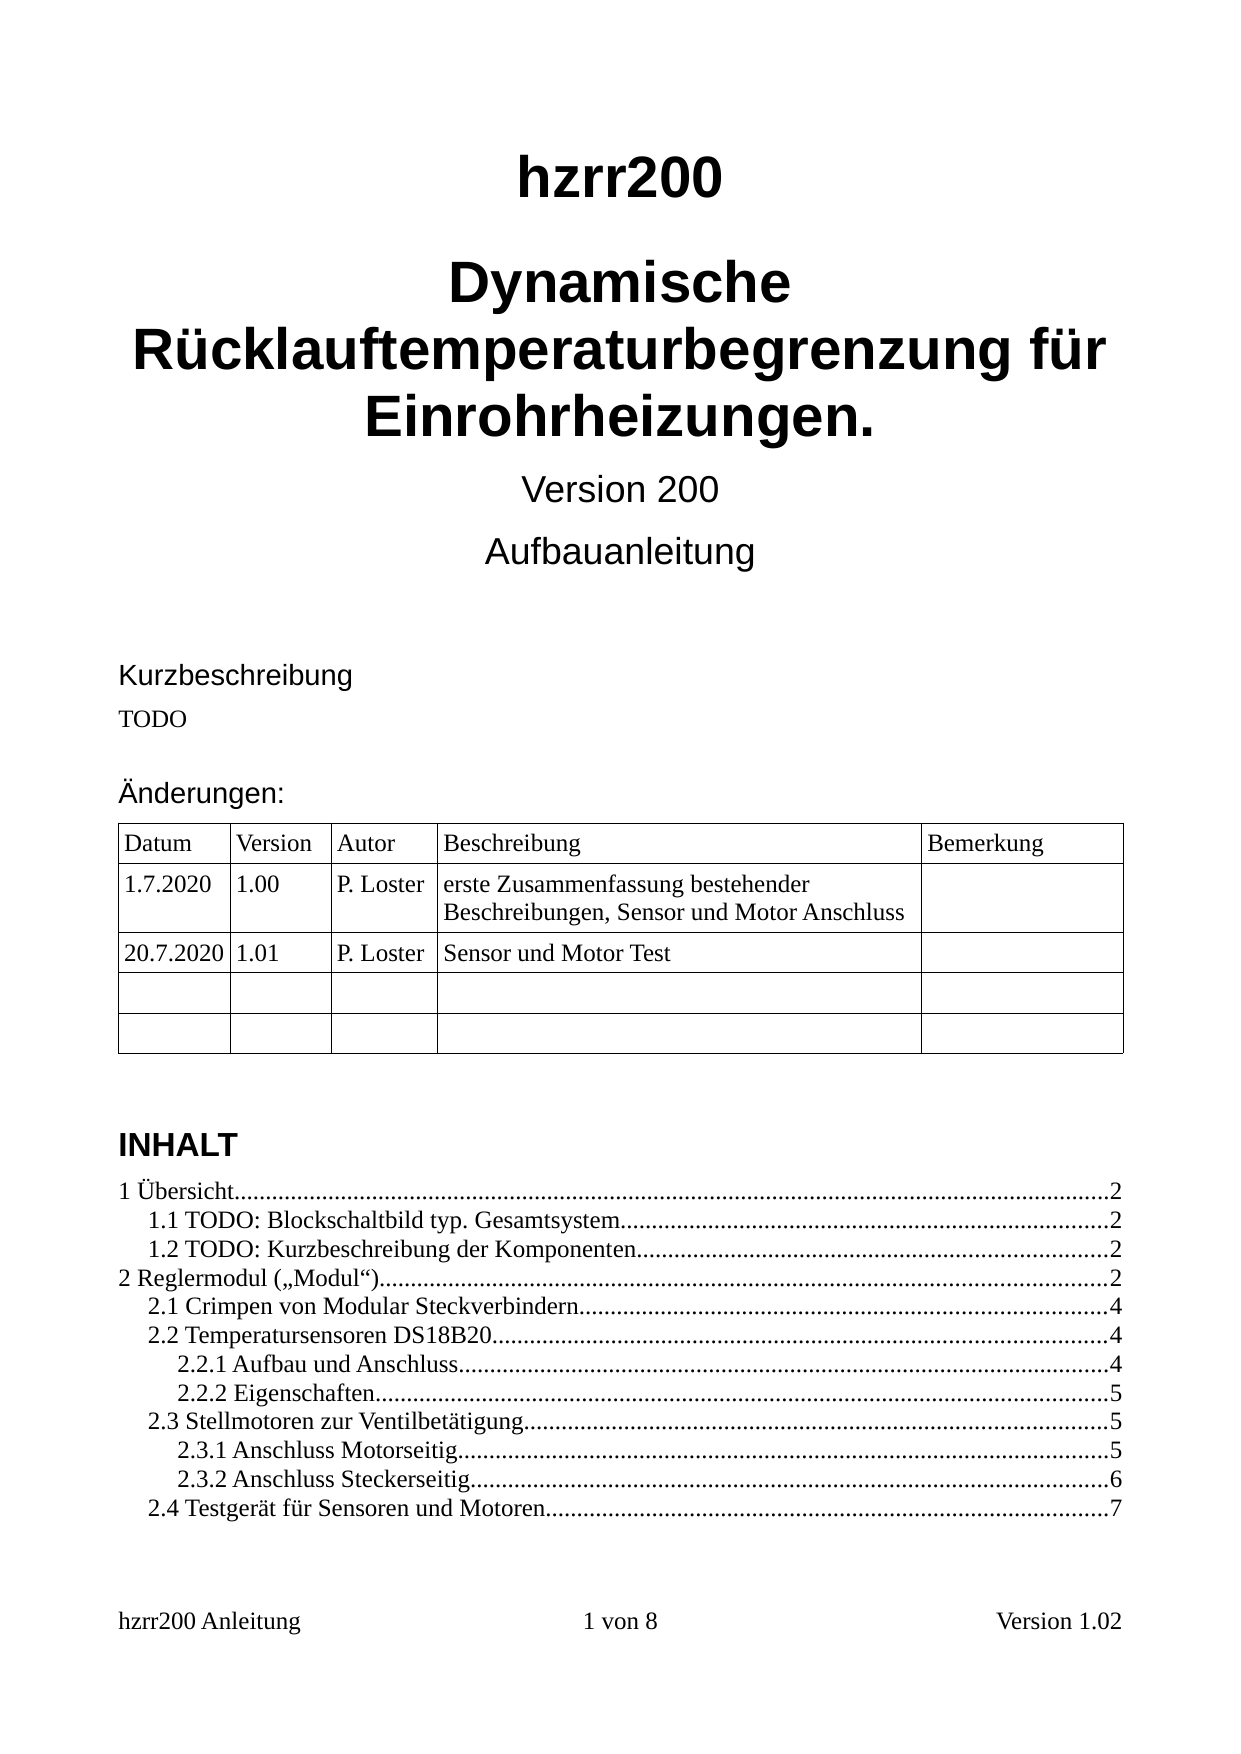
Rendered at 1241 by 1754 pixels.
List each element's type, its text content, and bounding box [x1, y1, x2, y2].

table_header Beschreibung [438, 824, 921, 863]
table_cell 1.7.2020 [119, 864, 230, 932]
table_cell Sensor und Motor Test [438, 933, 921, 972]
table_cell [922, 864, 1123, 932]
title Dynamische Rücklauftemperaturbegrenzung für Einrohrheizungen. [118, 248, 1122, 449]
table_cell 1.00 [231, 864, 331, 932]
subtitle Aufbauanleitung [118, 529, 1122, 573]
text 1 Übersicht 2 [118, 1176, 1122, 1205]
table_cell [922, 933, 1123, 972]
table_cell [438, 1014, 921, 1053]
subtitle INHALT [118, 1126, 1122, 1164]
text 2 Reglermodul („Modul“) 2 [118, 1263, 1122, 1291]
table_cell P. Loster [332, 933, 437, 972]
text 2.4 Testgerät für Sensoren und Motoren 7 [148, 1493, 1122, 1521]
table_cell [119, 1014, 230, 1053]
text 2.3.2 Anschluss Steckerseitig 6 [177, 1464, 1122, 1493]
text 1.1 TODO: Blockschaltbild typ. Gesamtsystem 2 [148, 1205, 1122, 1234]
table_header Datum [119, 824, 230, 863]
text 2.3 Stellmotoren zur Ventilbetätigung 5 [148, 1406, 1122, 1435]
table_cell [332, 1014, 437, 1053]
subtitle Version 200 [118, 468, 1122, 511]
title hzrr200 [118, 143, 1122, 210]
text 2.3.1 Anschluss Motorseitig 5 [177, 1435, 1122, 1464]
table_cell [231, 973, 331, 1012]
subtitle Änderungen: [118, 776, 1122, 810]
table_cell [438, 973, 921, 1012]
text 2.2 Temperatursensoren DS18B20 4 [148, 1320, 1122, 1349]
table_cell erste Zusammenfassung bestehender Beschreibungen, Sensor und Motor Anschluss [438, 864, 921, 932]
subtitle Kurzbeschreibung [118, 658, 1122, 691]
text 2.2.1 Aufbau und Anschluss 4 [177, 1349, 1122, 1378]
table_cell P. Loster [332, 864, 437, 932]
table_cell 20.7.2020 [119, 933, 230, 972]
text 2.2.2 Eigenschaften 5 [177, 1378, 1122, 1406]
table_cell 1.01 [231, 933, 331, 972]
table_header Version [231, 824, 331, 863]
table_cell [119, 973, 230, 1012]
table_header Autor [332, 824, 437, 863]
text 2.1 Crimpen von Modular Steckverbindern 4 [148, 1291, 1122, 1320]
table_cell [922, 1014, 1123, 1053]
table_header Bemerkung [922, 824, 1123, 863]
text TODO [118, 704, 1122, 733]
table_cell [332, 973, 437, 1012]
table_cell [922, 973, 1123, 1012]
table_cell [231, 1014, 331, 1053]
text 1.2 TODO: Kurzbeschreibung der Komponenten 2 [148, 1234, 1122, 1263]
